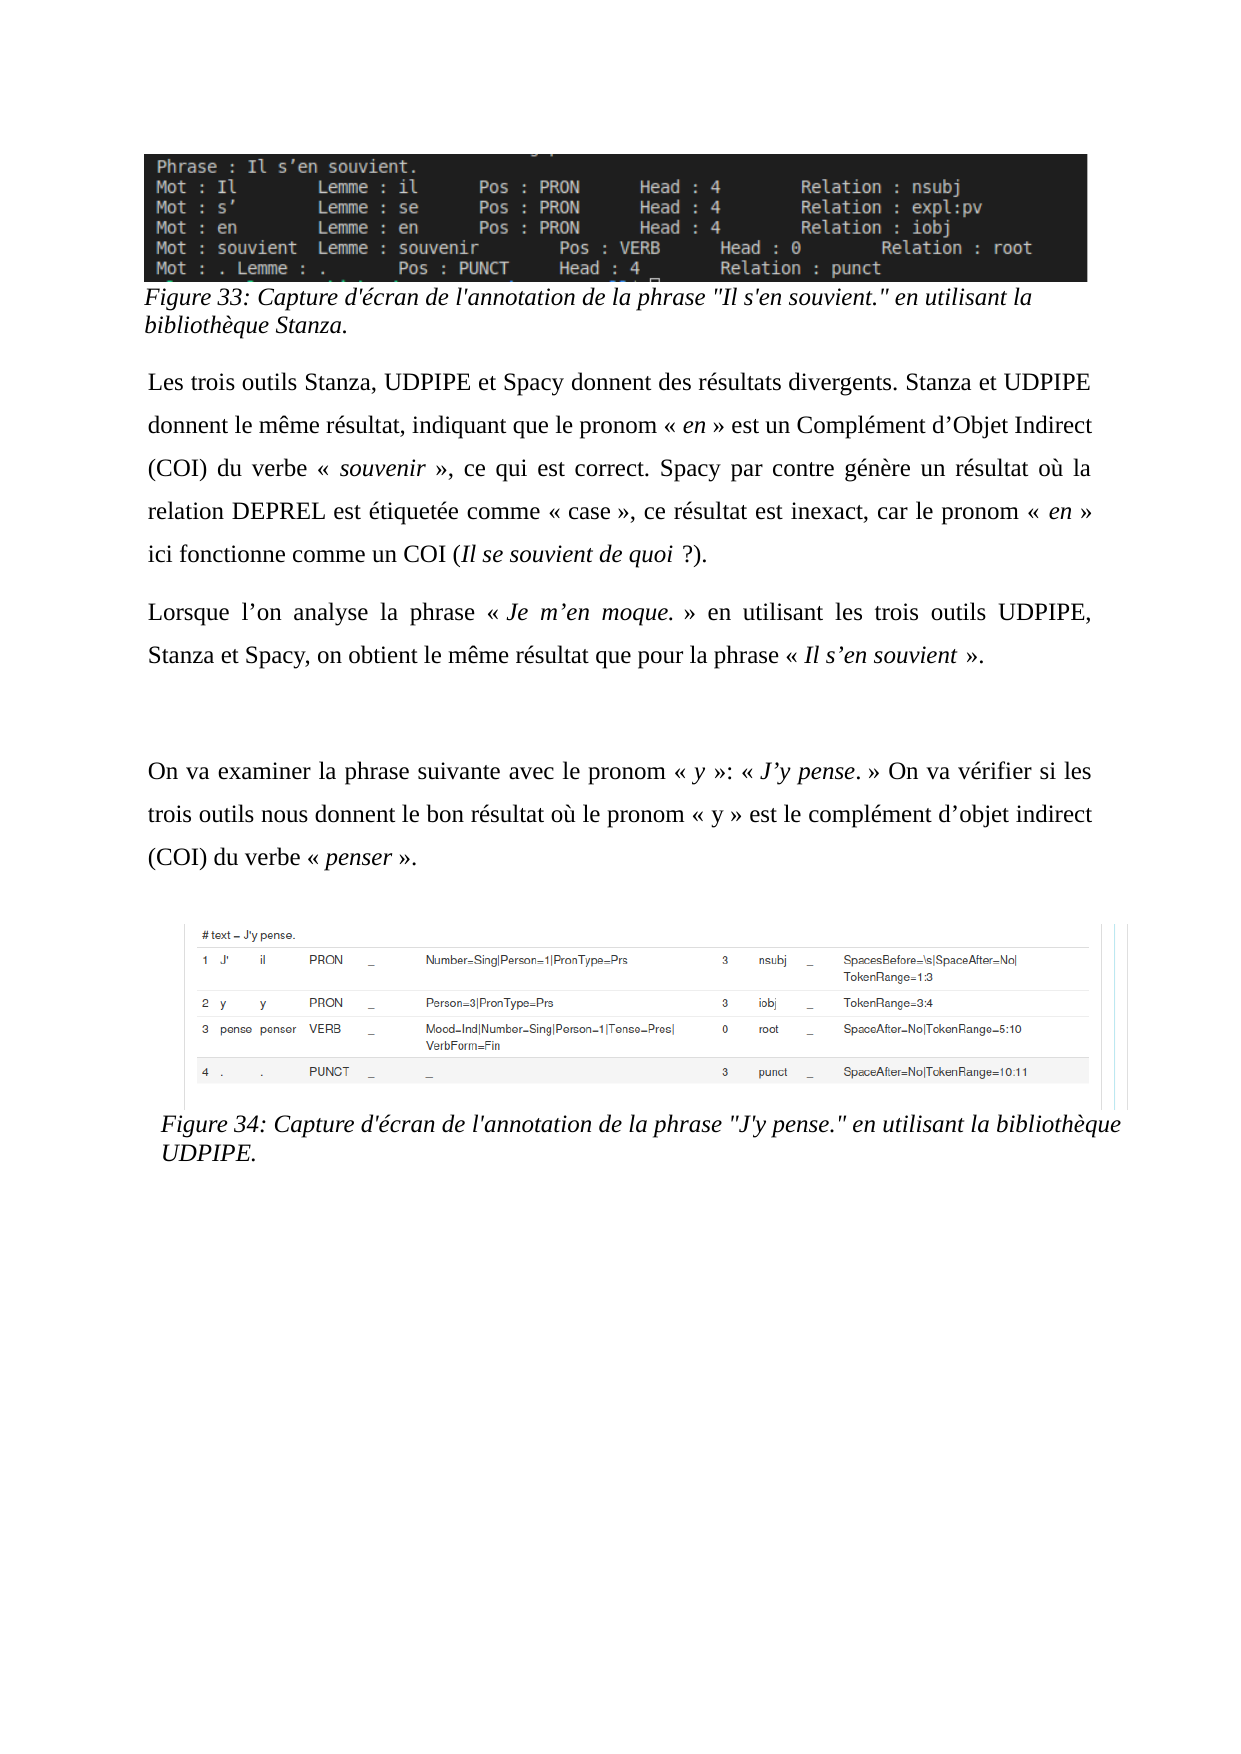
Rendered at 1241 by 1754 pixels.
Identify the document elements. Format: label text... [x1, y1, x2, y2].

text Les trois outils Stanza, UDPIPE et Spacy donnent des résultats divergents. Stanza et UDPIPE donnent le même résultat, indiquant que le pronom « en » est un Complément d’Objet Indirect (COI) du verbe « souvenir », ce qui est correct. Spacy par contre génère un résultat où la relation DEPREL est étiquetée comme « case », ce résultat est inexact, car le pronom « en » ici fonctionne comme un COI (Il se souvient de quoi ?). [144, 142, 1092, 568]
picture [183, 924, 1128, 1110]
text On va examiner la phrase suivante avec le pronom « y »: « J’y pense. » On va vérifier si les trois outils nous donnent le bon résultat où le pronom « y » est le complément d’objet indirect (COI) du verbe « penser ». [148, 756, 1092, 871]
picture [144, 154, 1088, 282]
text Figure 28: Capture d'écran de l'annotation de la phrase "J'y pense." en utilisant la bibliothèque UDPIPE. [161, 924, 1151, 1167]
text Lorsque l’on analyse la phrase « Je m’en moque. » en utilisant les trois outils UDPIPE, Stanza et Spacy, on obtient le même résultat que pour la phrase « Il s’en souvient ». [148, 597, 1092, 669]
text Figure 27: Capture d'écran de l'annotation de la phrase "Il s'en souvient." en utilisant la bibliothèque Stanza. [144, 282, 1087, 339]
